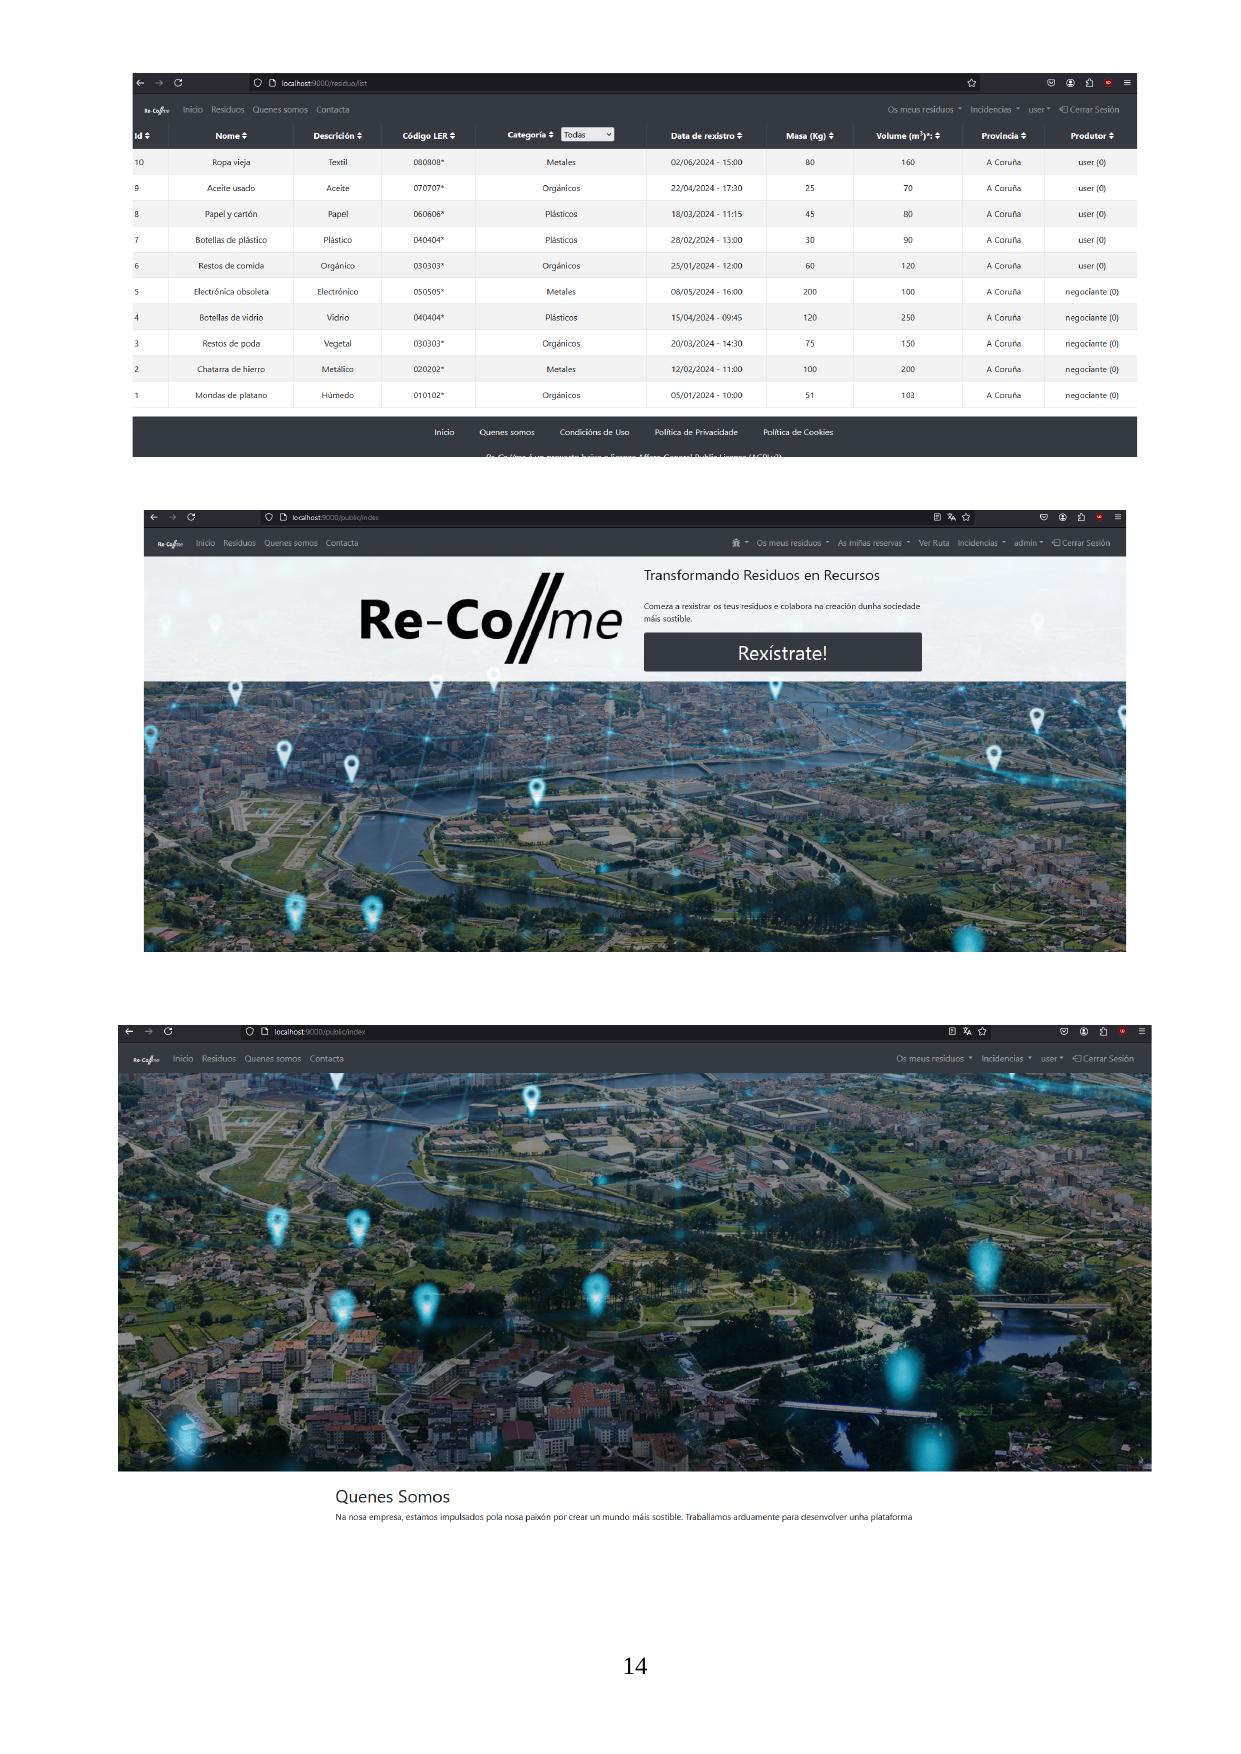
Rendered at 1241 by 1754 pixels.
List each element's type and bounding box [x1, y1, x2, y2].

picture [132, 73, 1138, 457]
picture [118, 1025, 1152, 1525]
picture [143, 510, 1127, 952]
